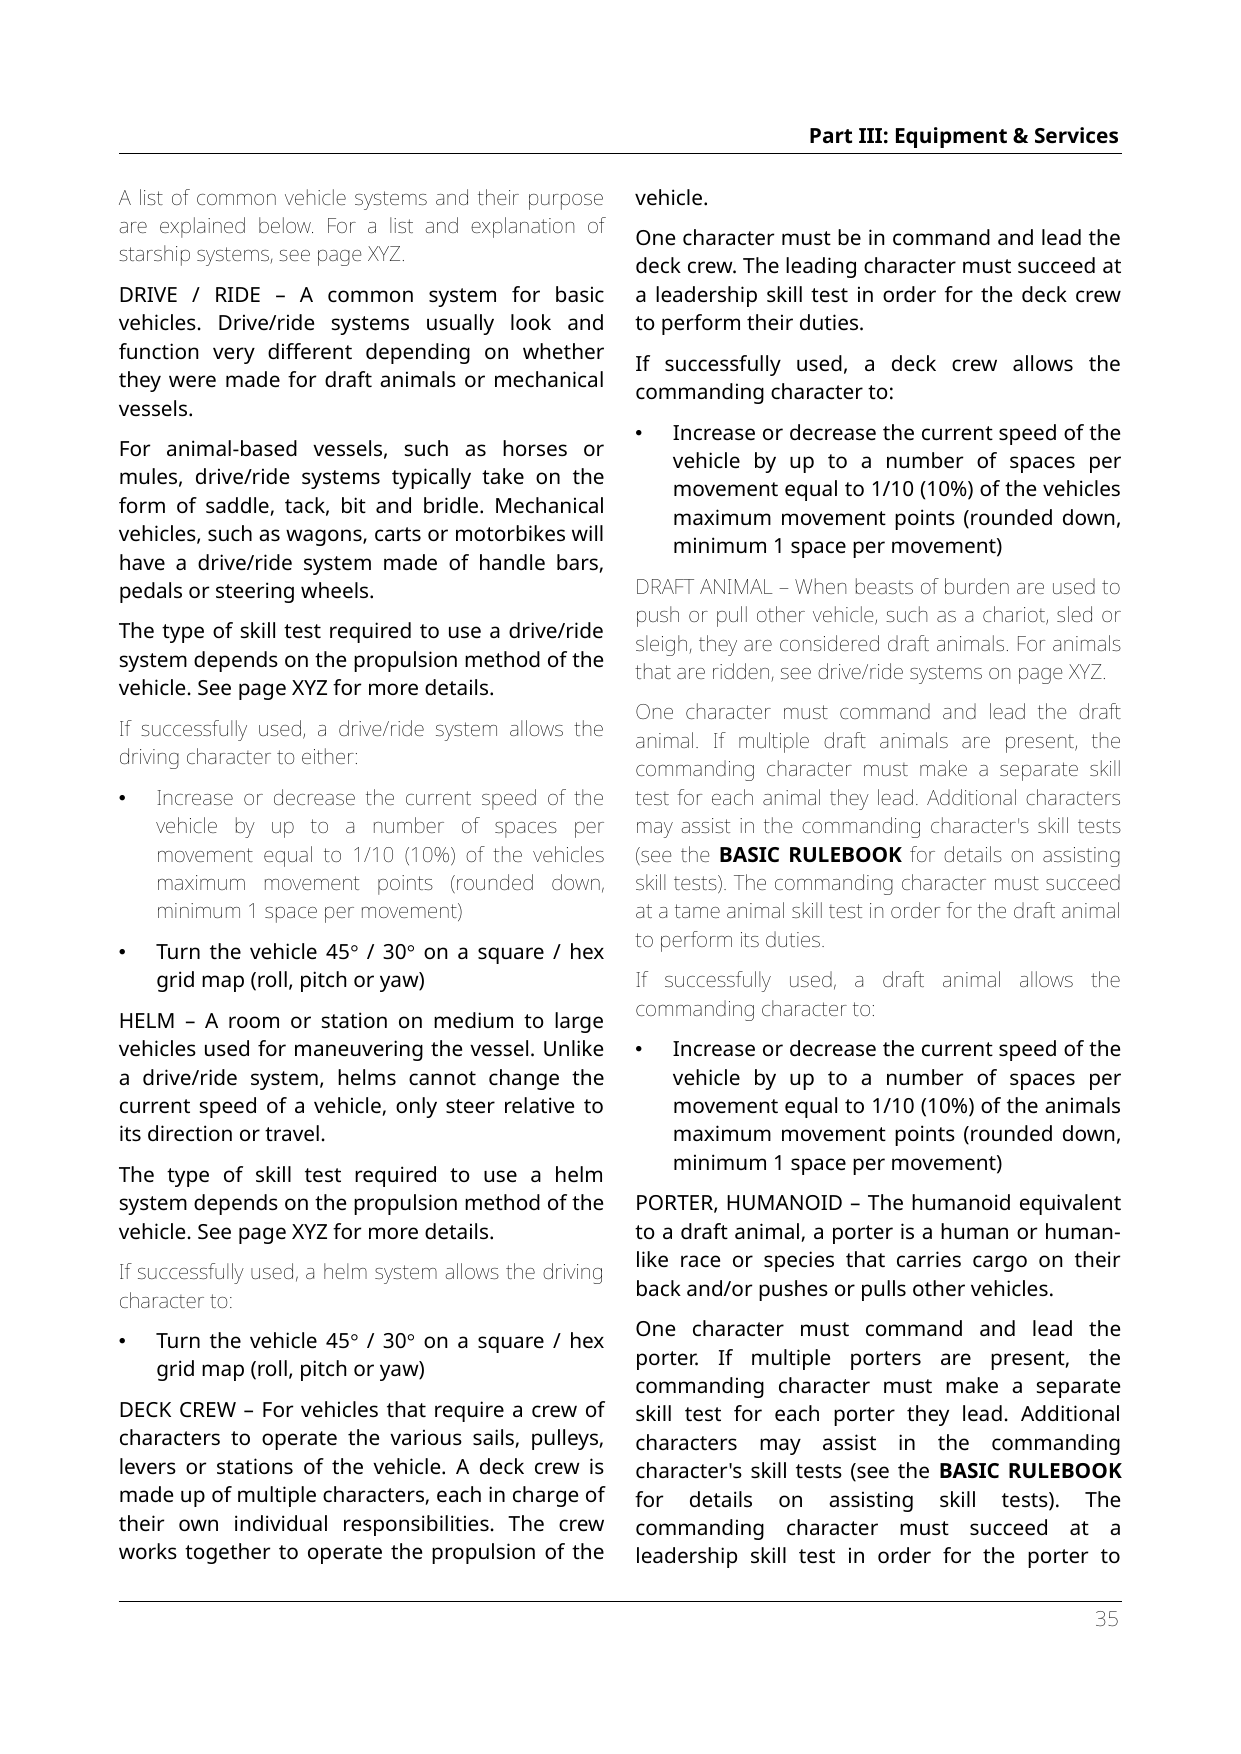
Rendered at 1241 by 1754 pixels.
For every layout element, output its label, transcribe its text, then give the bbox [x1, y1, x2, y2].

list Increase or decrease the current speed of the vehicle by up to a number of spaces per movement equal to 1/10 (10%) of the vehicles maximum movement points (rounded down, minimum 1 space per movement) [118, 783, 605, 925]
text PORTER, HUMANOID – The humanoid equivalent to a draft animal, a porter is a human or human-like race or species that carries cargo on their back and/or pushes or pulls other vehicles. [635, 1188, 1122, 1302]
text vehicle. [635, 183, 1122, 211]
text If successfully used, a helm system allows the driving character to: [118, 1257, 605, 1314]
text If successfully used, a drive/ride system allows the driving character to either: [118, 714, 605, 771]
text HELM – A room or station on medium to large vehicles used for maneuvering the vessel. Unlike a drive/ride system, helms cannot change the current speed of a vehicle, only steer relative to its direction or travel. [118, 1006, 605, 1148]
text One character must be in command and lead the deck crew. The leading character must succeed at a leadership skill test in order for the deck crew to perform their duties. [635, 223, 1122, 337]
list Turn the vehicle 45° / 30° on a square / hex grid map (roll, pitch or yaw) [118, 1326, 605, 1383]
text A list of common vehicle systems and their purpose are explained below. For a list and explanation of starship systems, see page XYZ. [118, 183, 605, 268]
text The type of skill test required to use a helm system depends on the propulsion method of the vehicle. See page XYZ for more details. [118, 1160, 605, 1245]
text DRAFT ANIMAL – When beasts of burden are used to push or pull other vehicle, such as a chariot, sled or sleigh, they are considered draft animals. For animals that are ridden, see drive/ride systems on page XYZ. [635, 572, 1122, 686]
text One character must command and lead the porter. If multiple porters are present, the commanding character must make a separate skill test for each porter they lead. Additional characters may assist in the commanding character's skill tests (see the BASIC RULEBOOK for details on assisting skill tests). The commanding character must succeed at a leadership skill test in order for the porter to [635, 1314, 1122, 1570]
text DRIVE / RIDE – A common system for basic vehicles. Drive/ride systems usually look and function very different depending on whether they were made for draft animals or mechanical vessels. [118, 280, 605, 422]
text If successfully used, a draft animal allows the commanding character to: [635, 965, 1122, 1022]
text One character must command and lead the draft animal. If multiple draft animals are present, the commanding character must make a separate skill test for each animal they lead. Additional characters may assist in the commanding character's skill tests (see the BASIC RULEBOOK for details on assisting skill tests). The commanding character must succeed at a tame animal skill test in order for the draft animal to perform its duties. [635, 697, 1122, 953]
text DECK CREW – For vehicles that require a crew of characters to operate the various sails, pulleys, levers or stations of the vehicle. A deck crew is made up of multiple characters, each in charge of their own individual responsibilities. The crew works together to operate the propulsion of the [118, 1395, 605, 1566]
text If successfully used, a deck crew allows the commanding character to: [635, 349, 1122, 406]
text The type of skill test required to use a drive/ride system depends on the propulsion method of the vehicle. See page XYZ for more details. [118, 617, 605, 702]
text For animal-based vessels, such as horses or mules, drive/ride systems typically take on the form of saddle, tack, bit and bridle. Mechanical vehicles, such as wagons, carts or motorbikes will have a drive/ride system made of handle bars, pedals or steering wheels. [118, 434, 605, 605]
list Increase or decrease the current speed of the vehicle by up to a number of spaces per movement equal to 1/10 (10%) of the animals maximum movement points (rounded down, minimum 1 space per movement) [635, 1034, 1122, 1176]
list Turn the vehicle 45° / 30° on a square / hex grid map (roll, pitch or yaw) [118, 937, 605, 994]
list Increase or decrease the current speed of the vehicle by up to a number of spaces per movement equal to 1/10 (10%) of the vehicles maximum movement points (rounded down, minimum 1 space per movement) [635, 418, 1122, 560]
